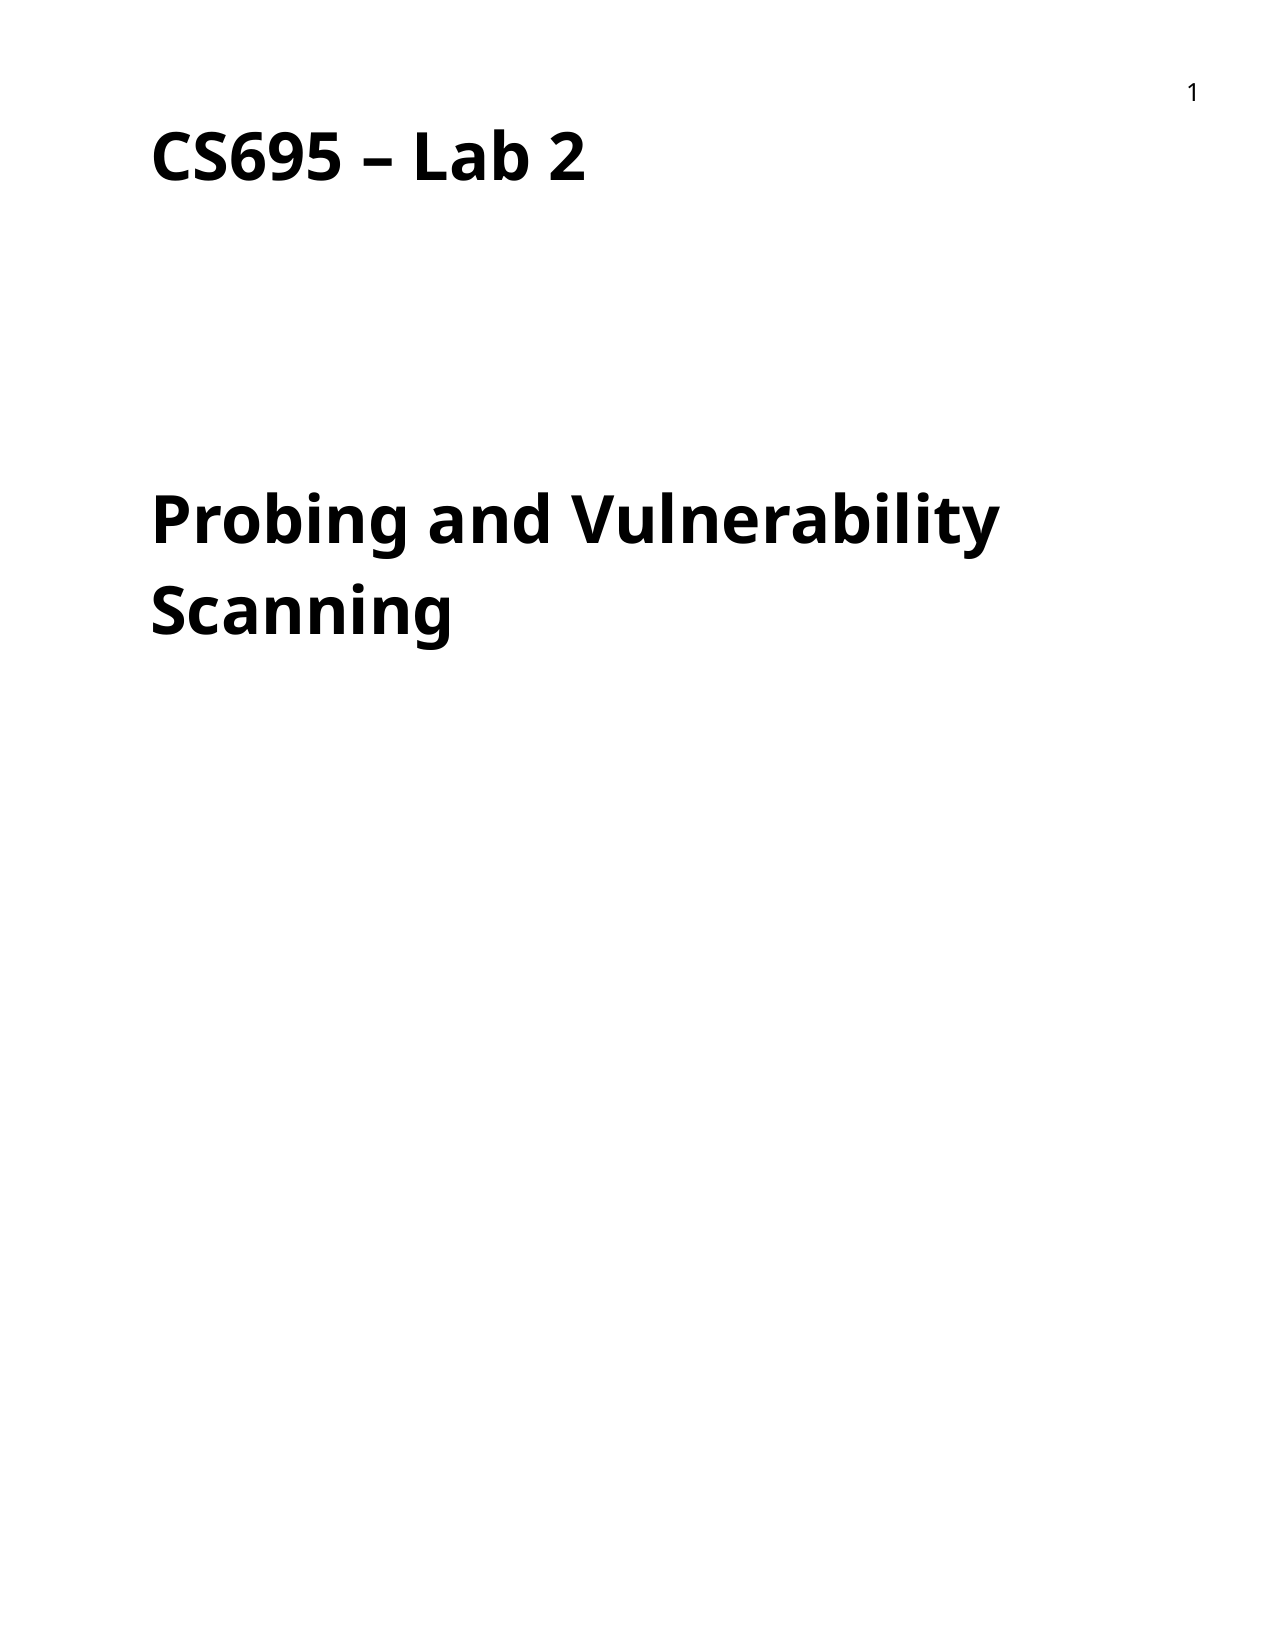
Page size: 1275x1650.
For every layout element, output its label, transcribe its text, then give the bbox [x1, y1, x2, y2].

text Probing and Vulnerability Scanning [150, 472, 1200, 654]
text CS695 – Lab 2 [150, 109, 1200, 200]
